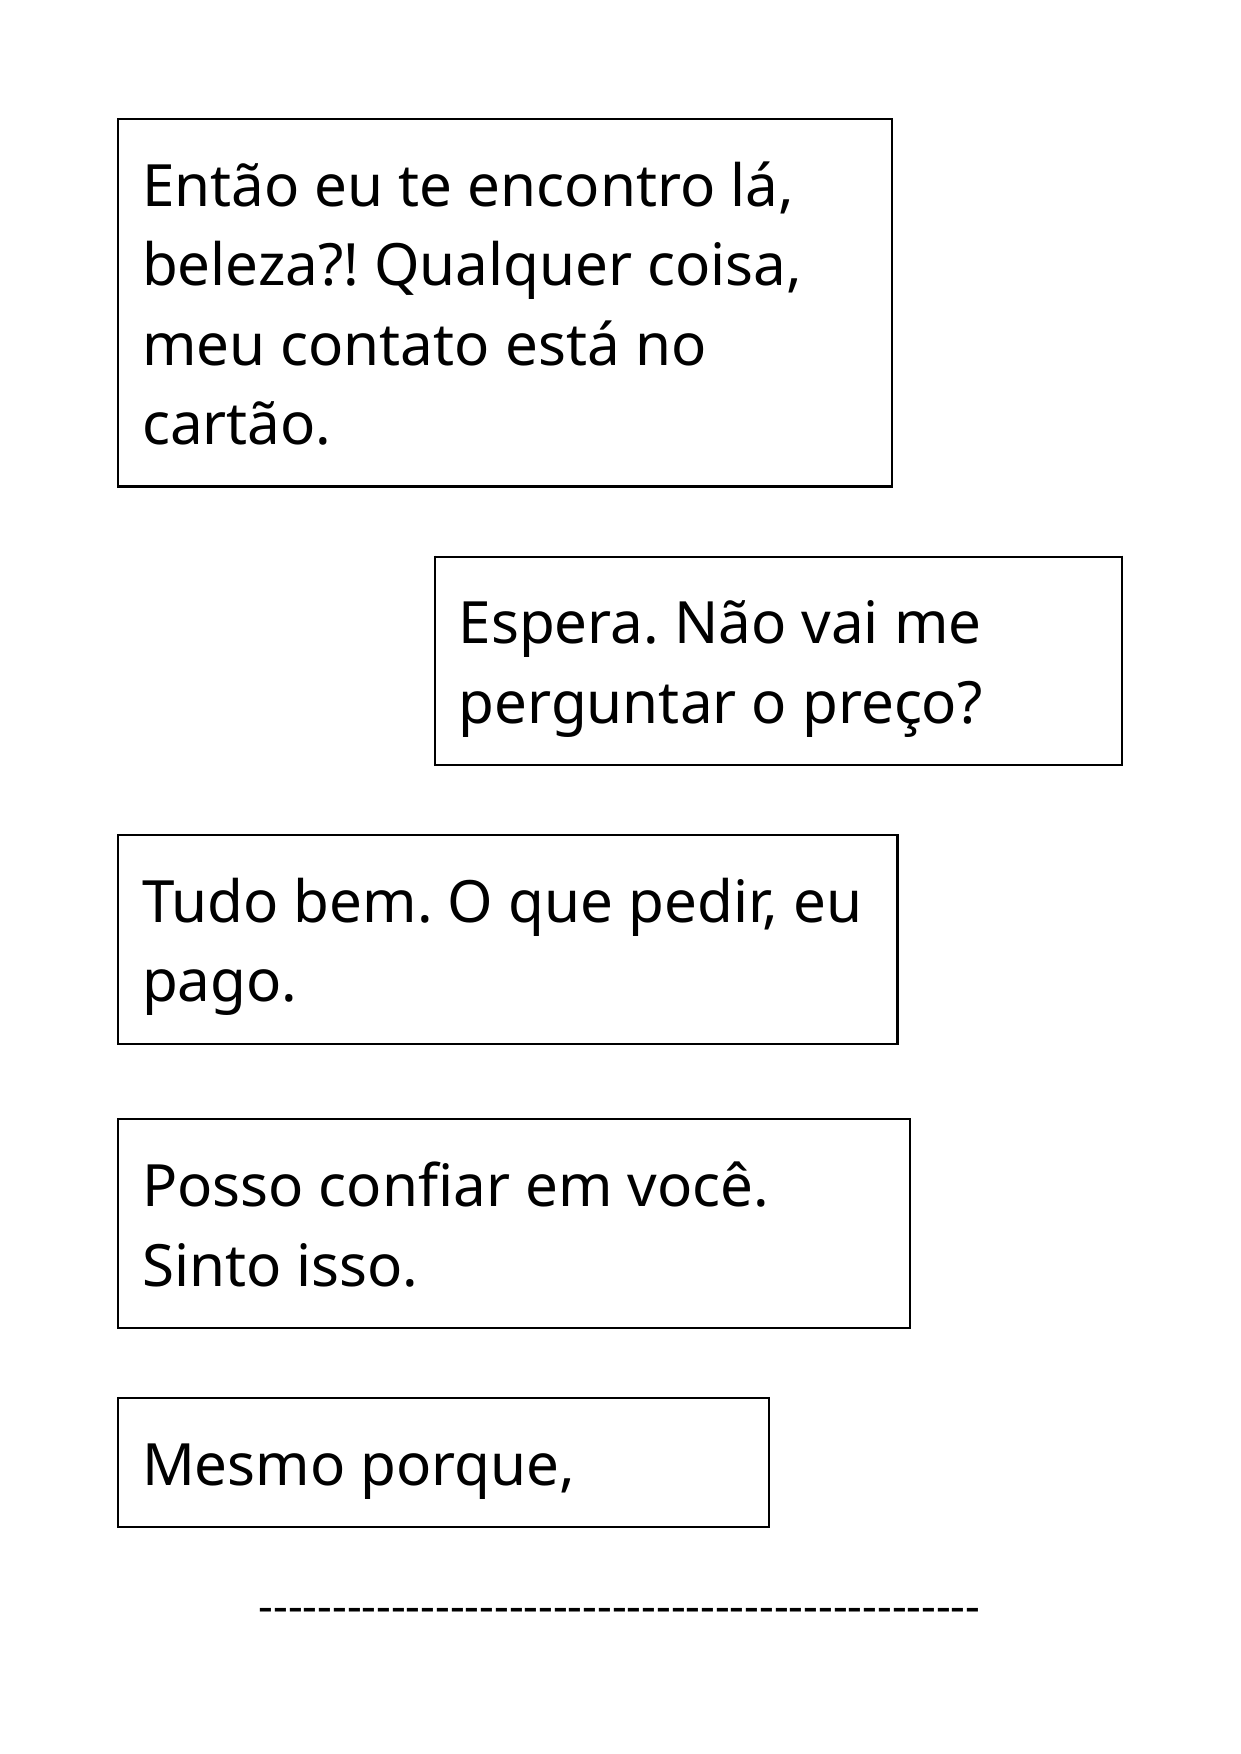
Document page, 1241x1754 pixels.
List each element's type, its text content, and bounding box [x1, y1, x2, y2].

table_header Posso confiar em você. Sinto isso. [119, 1120, 909, 1327]
table_header Tudo bem. O que pedir, eu pago. [119, 836, 896, 1042]
table_header Espera. Não vai me perguntar o preço? [436, 558, 1121, 764]
table_header Então eu te encontro lá, beleza?! Qualquer coisa, meu contato está no cartão. [119, 120, 891, 485]
table_header Mesmo porque, [119, 1399, 768, 1526]
